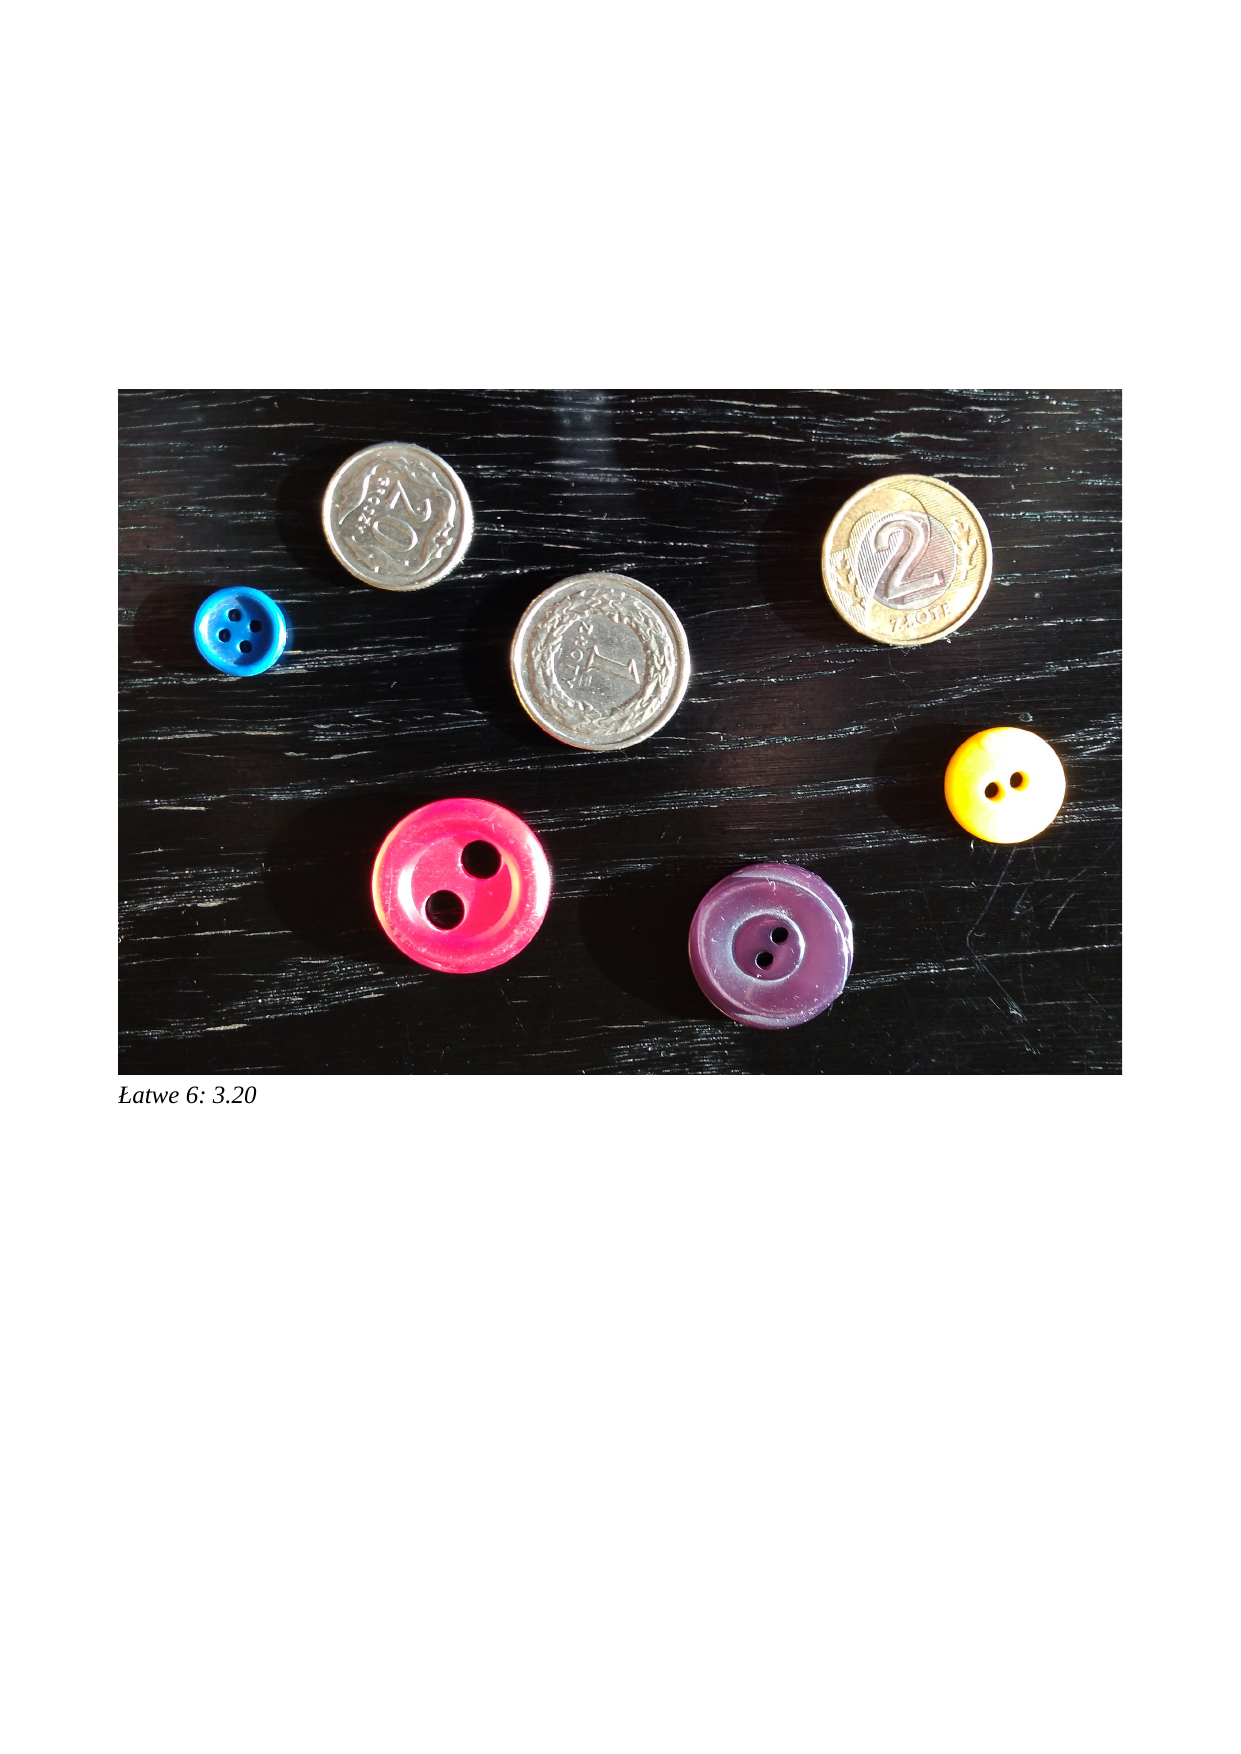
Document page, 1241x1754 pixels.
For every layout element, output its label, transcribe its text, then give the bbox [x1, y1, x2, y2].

text Łatwe 6: 3.20 [118, 1075, 1122, 1109]
picture [118, 389, 1123, 1075]
